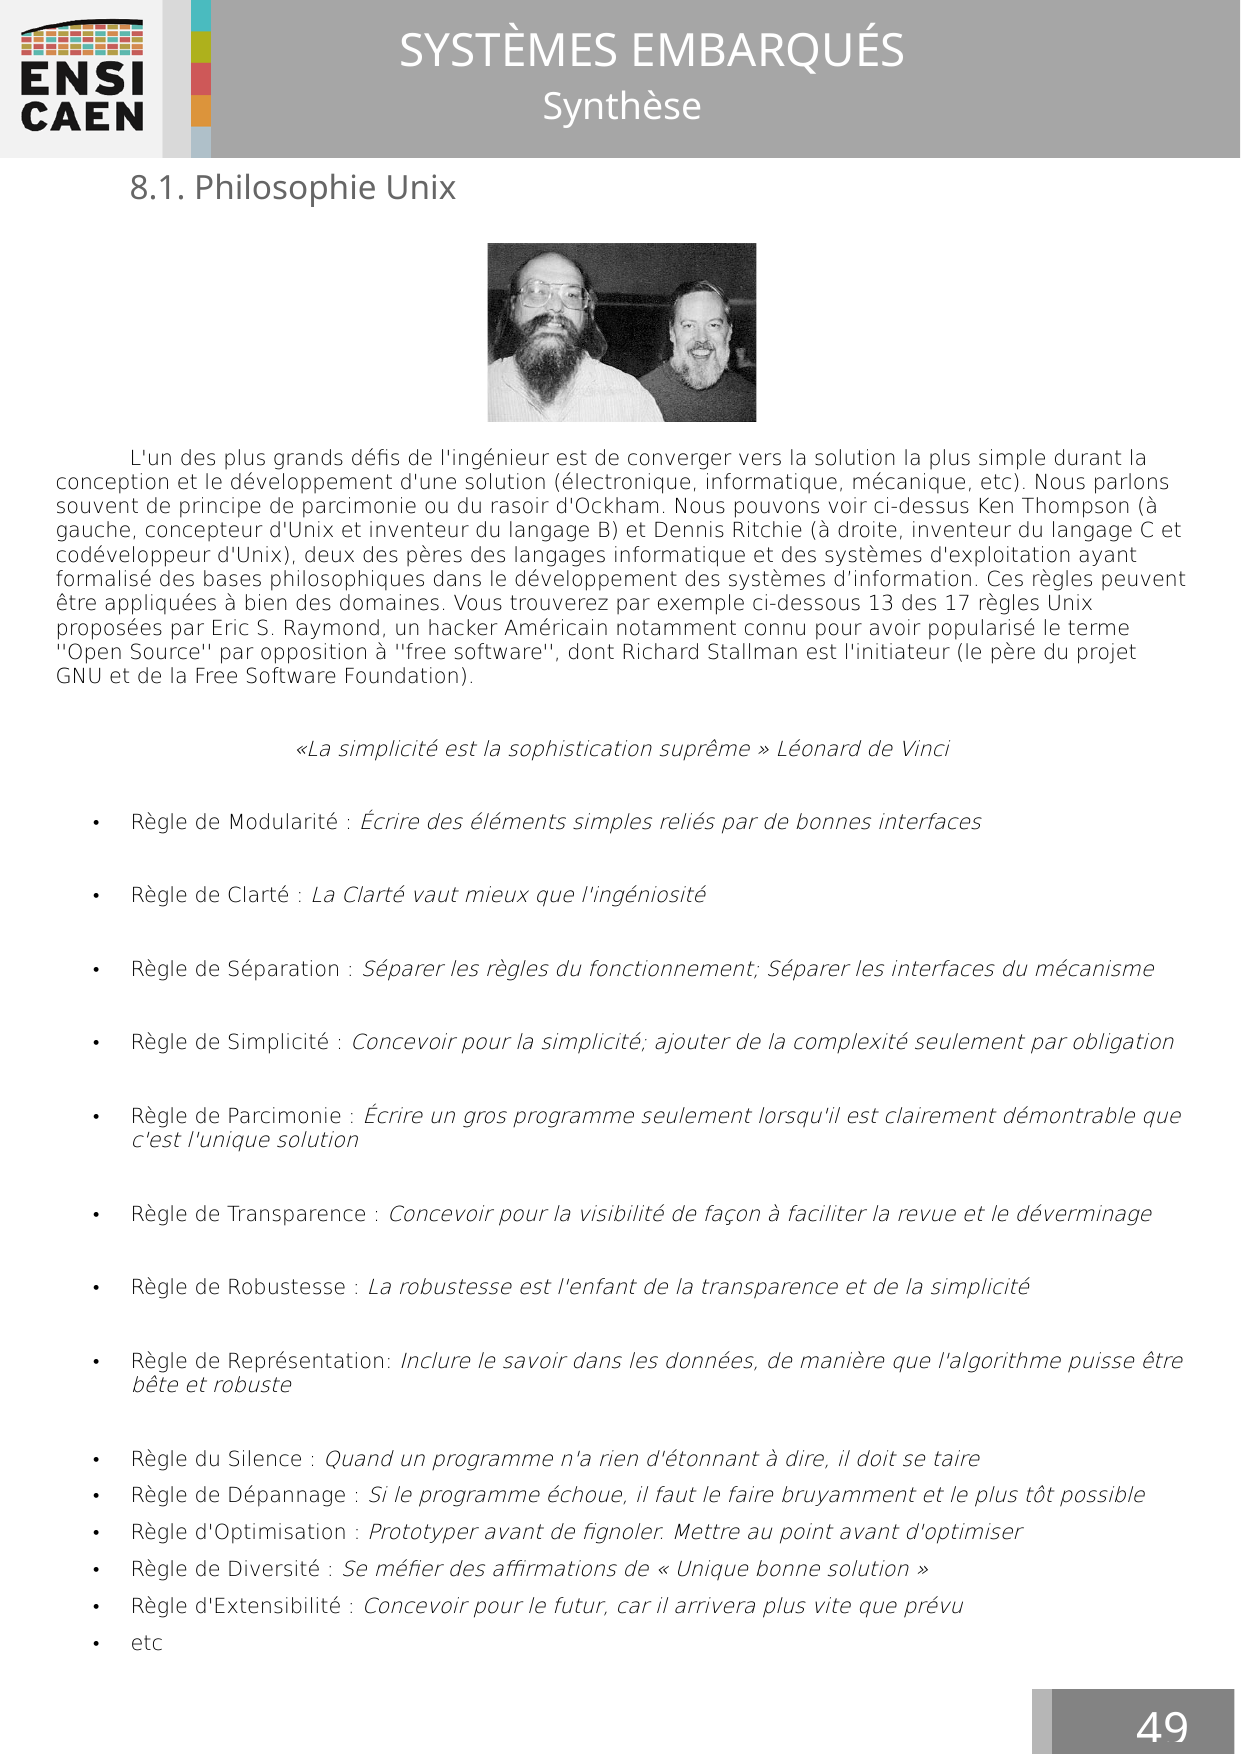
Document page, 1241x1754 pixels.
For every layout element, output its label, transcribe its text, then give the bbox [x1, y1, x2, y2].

list Règle de Transparence : Concevoir pour la visibilité de façon à faciliter la revue et le déverminage [93, 1202, 1189, 1226]
text 8.1. Philosophie Unix [55, 164, 1189, 209]
list Règle de Robustesse : La robustesse est l'enfant de la transparence et de la simplicité [93, 1275, 1189, 1299]
list Règle de Simplicité : Concevoir pour la simplicité; ajouter de la complexité seulement par obligation [93, 1030, 1189, 1055]
list Règle de Représentation: Inclure le savoir dans les données, de manière que l'algorithme puisse être bête et robuste [93, 1349, 1189, 1397]
list Règle de Diversité : Se méfier des affirmations de « Unique bonne solution » [93, 1557, 1189, 1581]
text L'un des plus grands défis de l'ingénieur est de converger vers la solution la plus simple durant la conception et le développement d'une solution (électronique, informatique, mécanique, etc). Nous parlons souvent de principe de parcimonie ou du rasoir d'Ockham. Nous pouvons voir ci-dessus Ken Thompson (à gauche, concepteur d'Unix et inventeur du langage B) et Dennis Ritchie (à droite, inventeur du langage C et codéveloppeur d'Unix), deux des pères des langages informatique et des systèmes d'exploitation ayant formalisé des bases philosophiques dans le développement des systèmes d’information. Ces règles peuvent être appliquées à bien des domaines. Vous trouverez par exemple ci-dessous 13 des 17 règles Unix proposées par Eric S. Raymond, un hacker Américain notamment connu pour avoir popularisé le terme ''Open Source'' par opposition à ''free software'', dont Richard Stallman est l'initiateur (le père du projet GNU et de la Free Software Foundation). [55, 446, 1189, 688]
list Règle de Séparation : Séparer les règles du fonctionnement; Séparer les interfaces du mécanisme [93, 957, 1189, 981]
text «La simplicité est la sophistication suprême » Léonard de Vinci [55, 737, 1189, 761]
picture [1032, 1689, 1235, 1754]
list etc [93, 1631, 1189, 1655]
list Règle d'Extensibilité : Concevoir pour le futur, car il arrivera plus vite que prévu [93, 1594, 1189, 1618]
list Règle d'Optimisation : Prototyper avant de fignoler. Mettre au point avant d'optimiser [93, 1520, 1189, 1544]
picture [487, 243, 757, 422]
list Règle de Clarté : La Clarté vaut mieux que l'ingéniosité [93, 883, 1189, 908]
list Règle de Parcimonie : Écrire un gros programme seulement lorsqu'il est clairement démontrable que c'est l'unique solution [93, 1104, 1189, 1152]
picture [0, 0, 1241, 158]
list Règle du Silence : Quand un programme n'a rien d'étonnant à dire, il doit se taire [93, 1447, 1189, 1471]
list Règle de Dépannage : Si le programme échoue, il faut le faire bruyamment et le plus tôt possible [93, 1483, 1189, 1508]
list Règle de Modularité : Écrire des éléments simples reliés par de bonnes interfaces [93, 810, 1189, 834]
